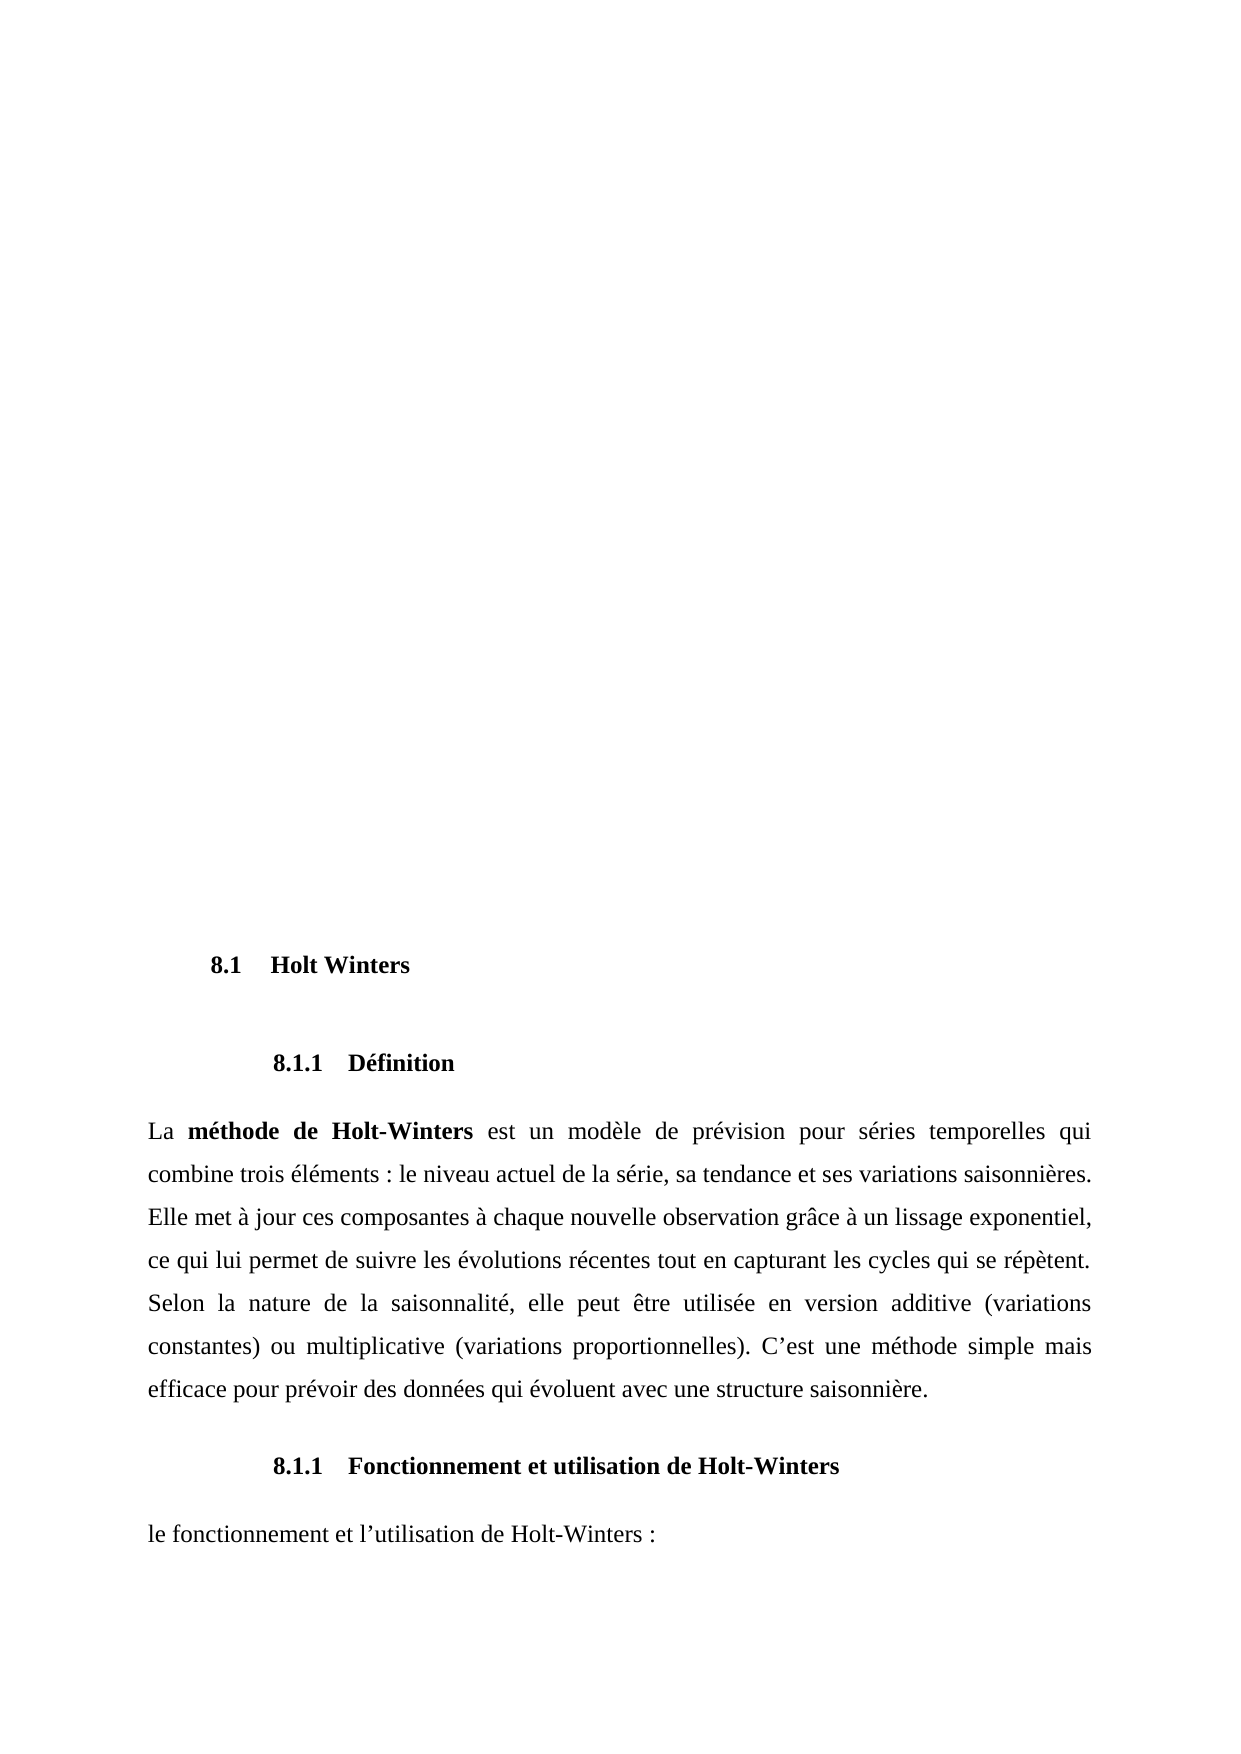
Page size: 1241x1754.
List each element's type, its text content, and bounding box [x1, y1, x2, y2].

text La méthode de Holt-Winters est un modèle de prévision pour séries temporelles qui combine trois éléments : le niveau actuel de la série, sa tendance et ses variations saisonnières. Elle met à jour ces composantes à chaque nouvelle observation grâce à un lissage exponentiel, ce qui lui permet de suivre les évolutions récentes tout en capturant les cycles qui se répètent. Selon la nature de la saisonnalité, elle peut être utilisée en version additive (variations constantes) ou multiplicative (variations proportionnelles). C’est une méthode simple mais efficace pour prévoir des données qui évoluent avec une structure saisonnière. [148, 1116, 1093, 1403]
text le fonctionnement et l’utilisation de Holt-Winters : [148, 1519, 1093, 1548]
subtitle Fonctionnement et utilisation de Holt-Winters [273, 1451, 1093, 1480]
subtitle Holt Winters [210, 950, 1093, 979]
subtitle Définition [273, 1048, 1093, 1076]
